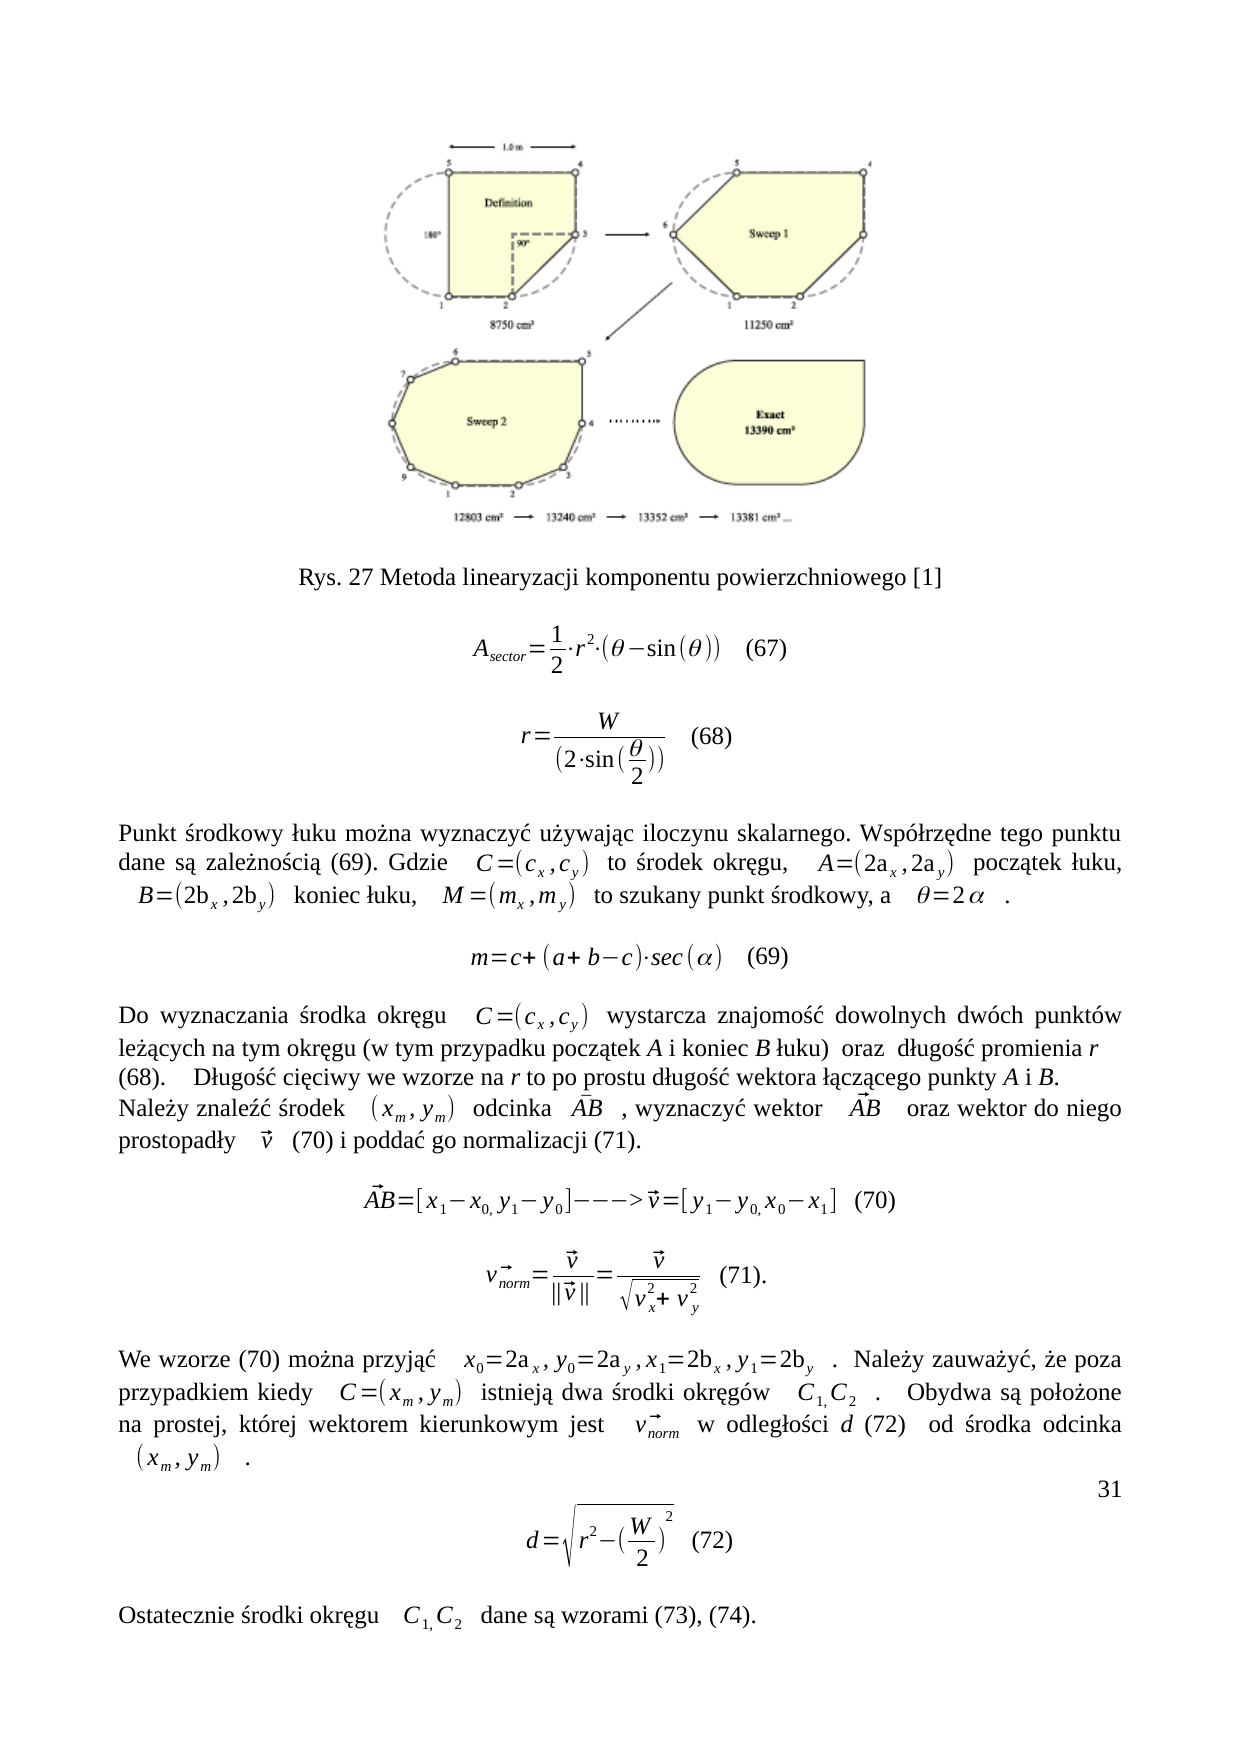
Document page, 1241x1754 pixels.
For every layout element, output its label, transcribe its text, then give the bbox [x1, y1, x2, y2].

list Należy znaleźć środek odcinka, wyznaczyć wektor oraz wektor do niego prostopadły (70) i poddać go normalizacji (71). [118, 1090, 1122, 1154]
text (68) [118, 707, 1122, 790]
text (72) [118, 1503, 1122, 1600]
text (69) [118, 941, 1122, 972]
text (71). [118, 1247, 1122, 1316]
text 31 [118, 1474, 1122, 1503]
text (67) [118, 620, 1122, 679]
text Punkt środkowy łuku można wyznaczyć używając iloczynu skalarnego. Współrzędne tego punktu dane są zależnością (69). Gdzie to środek okręgu, początek łuku, koniec łuku, to szukany punkt środkowy, a . [118, 818, 1122, 912]
text We wzorze (70) można przyjąć . Należy zauważyć, że poza przypadkiem kiedy istnieją dwa środki okręgów . Obydwa są położone na prostej, której wektorem kierunkowym jest w odległości d (72) od środka odcinka . [118, 1344, 1122, 1474]
text (70) [118, 1183, 1122, 1218]
list Długość cięciwy we wzorze na r to po prostu długość wektora łączącego punkty A i B. [118, 1062, 1122, 1090]
picture [350, 132, 891, 534]
text Rys. 27 Metoda linearyzacji komponentu powierzchniowego [1] [118, 562, 1122, 591]
text Ostatecznie środki okręgu dane są wzorami (73), (74). [118, 1600, 1122, 1632]
text Do wyznaczania środka okręgu wystarcza znajomość dowolnych dwóch punktów leżących na tym okręgu (w tym przypadku początek A i koniec B łuku) oraz długość promienia r [118, 1000, 1122, 1062]
